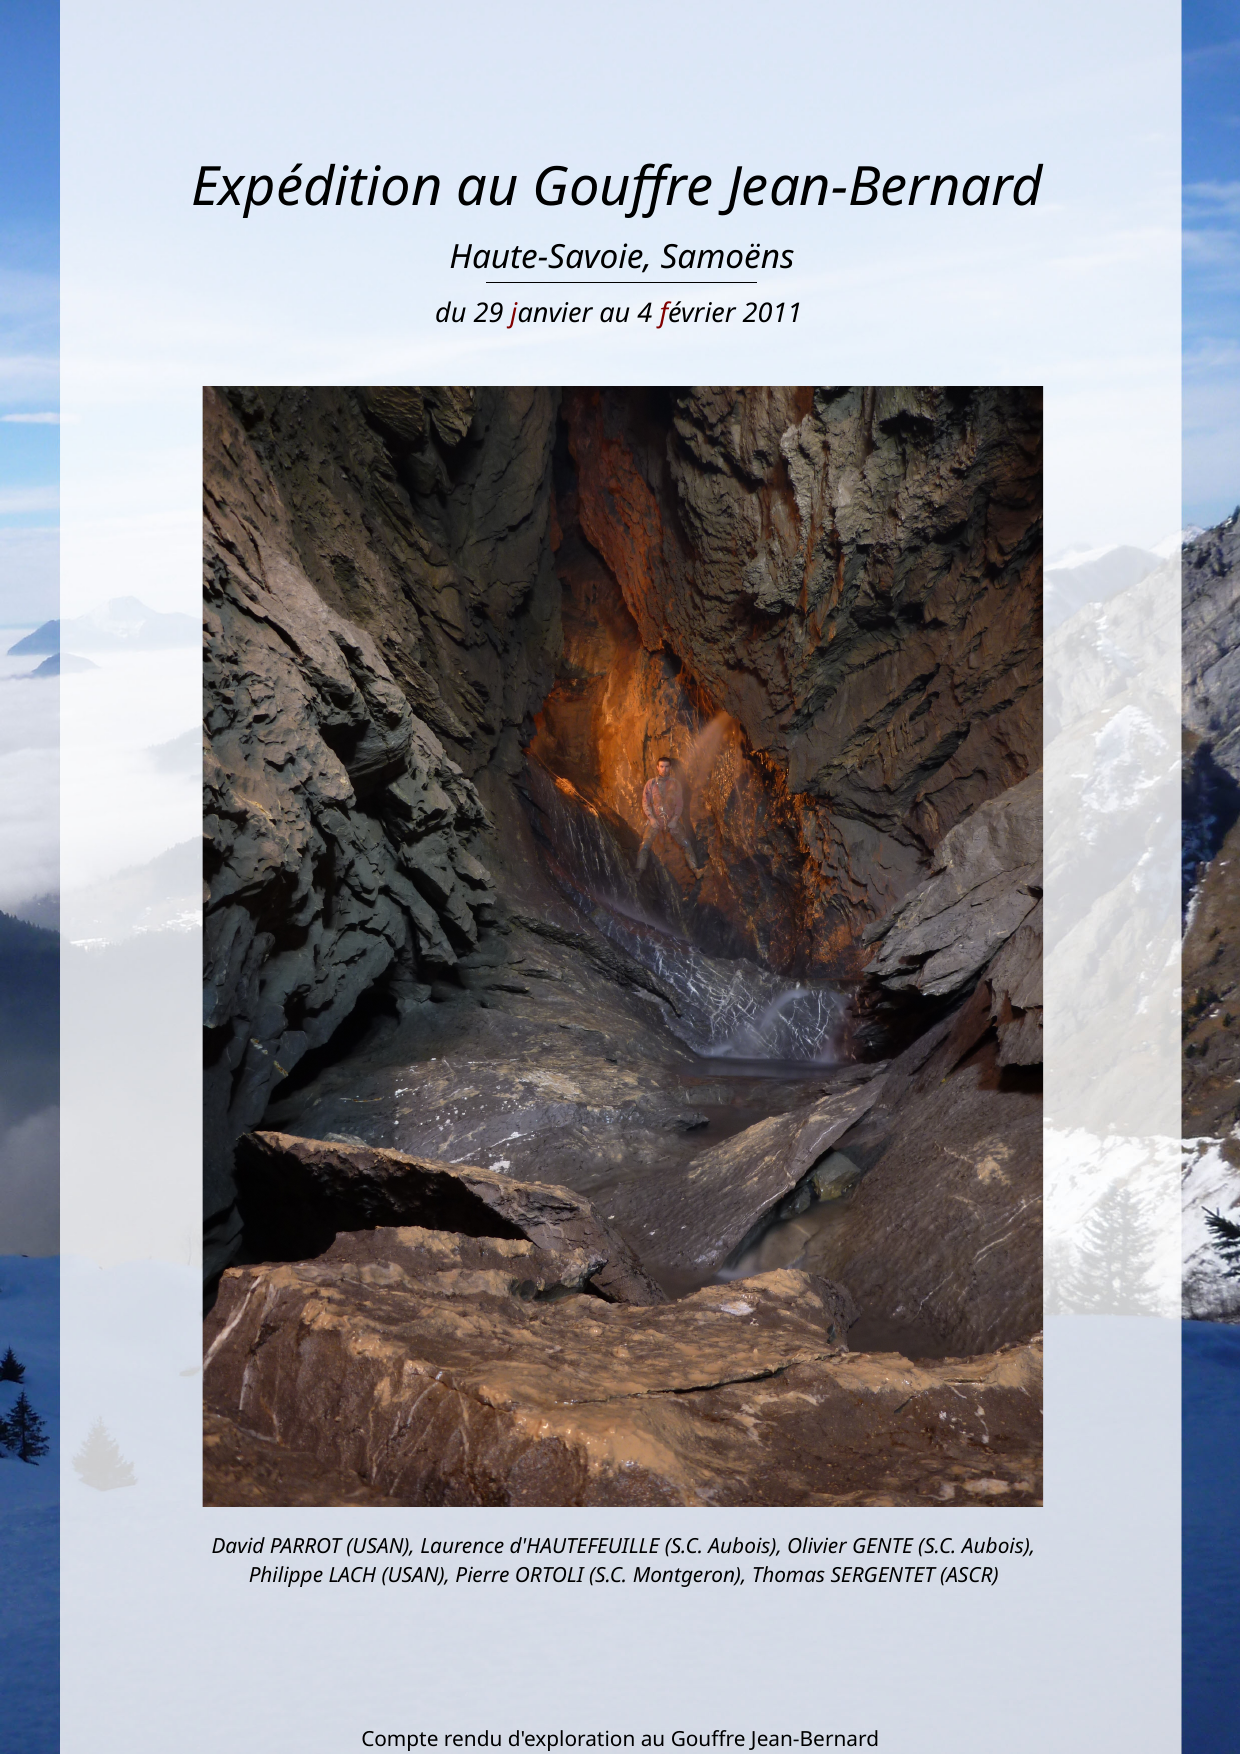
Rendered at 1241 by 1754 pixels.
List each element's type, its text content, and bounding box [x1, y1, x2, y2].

text Haute-Savoie, Samoëns [270, 233, 977, 279]
text Expédition au Gouffre Jean-Bernard [176, 148, 1064, 221]
text du 29 janvier au 4 février 2011 [389, 293, 851, 330]
picture [0, 0, 1241, 1754]
text David PARROT (USAN), Laurence d'HAUTEFEUILLE (S.C. Aubois), Olivier GENTE (S.C. Aubois), Philippe LACH (USAN), Pierre ORTOLI (S.C. Montgeron), Thomas SERGENTET (ASCR) [205, 1531, 1044, 1588]
